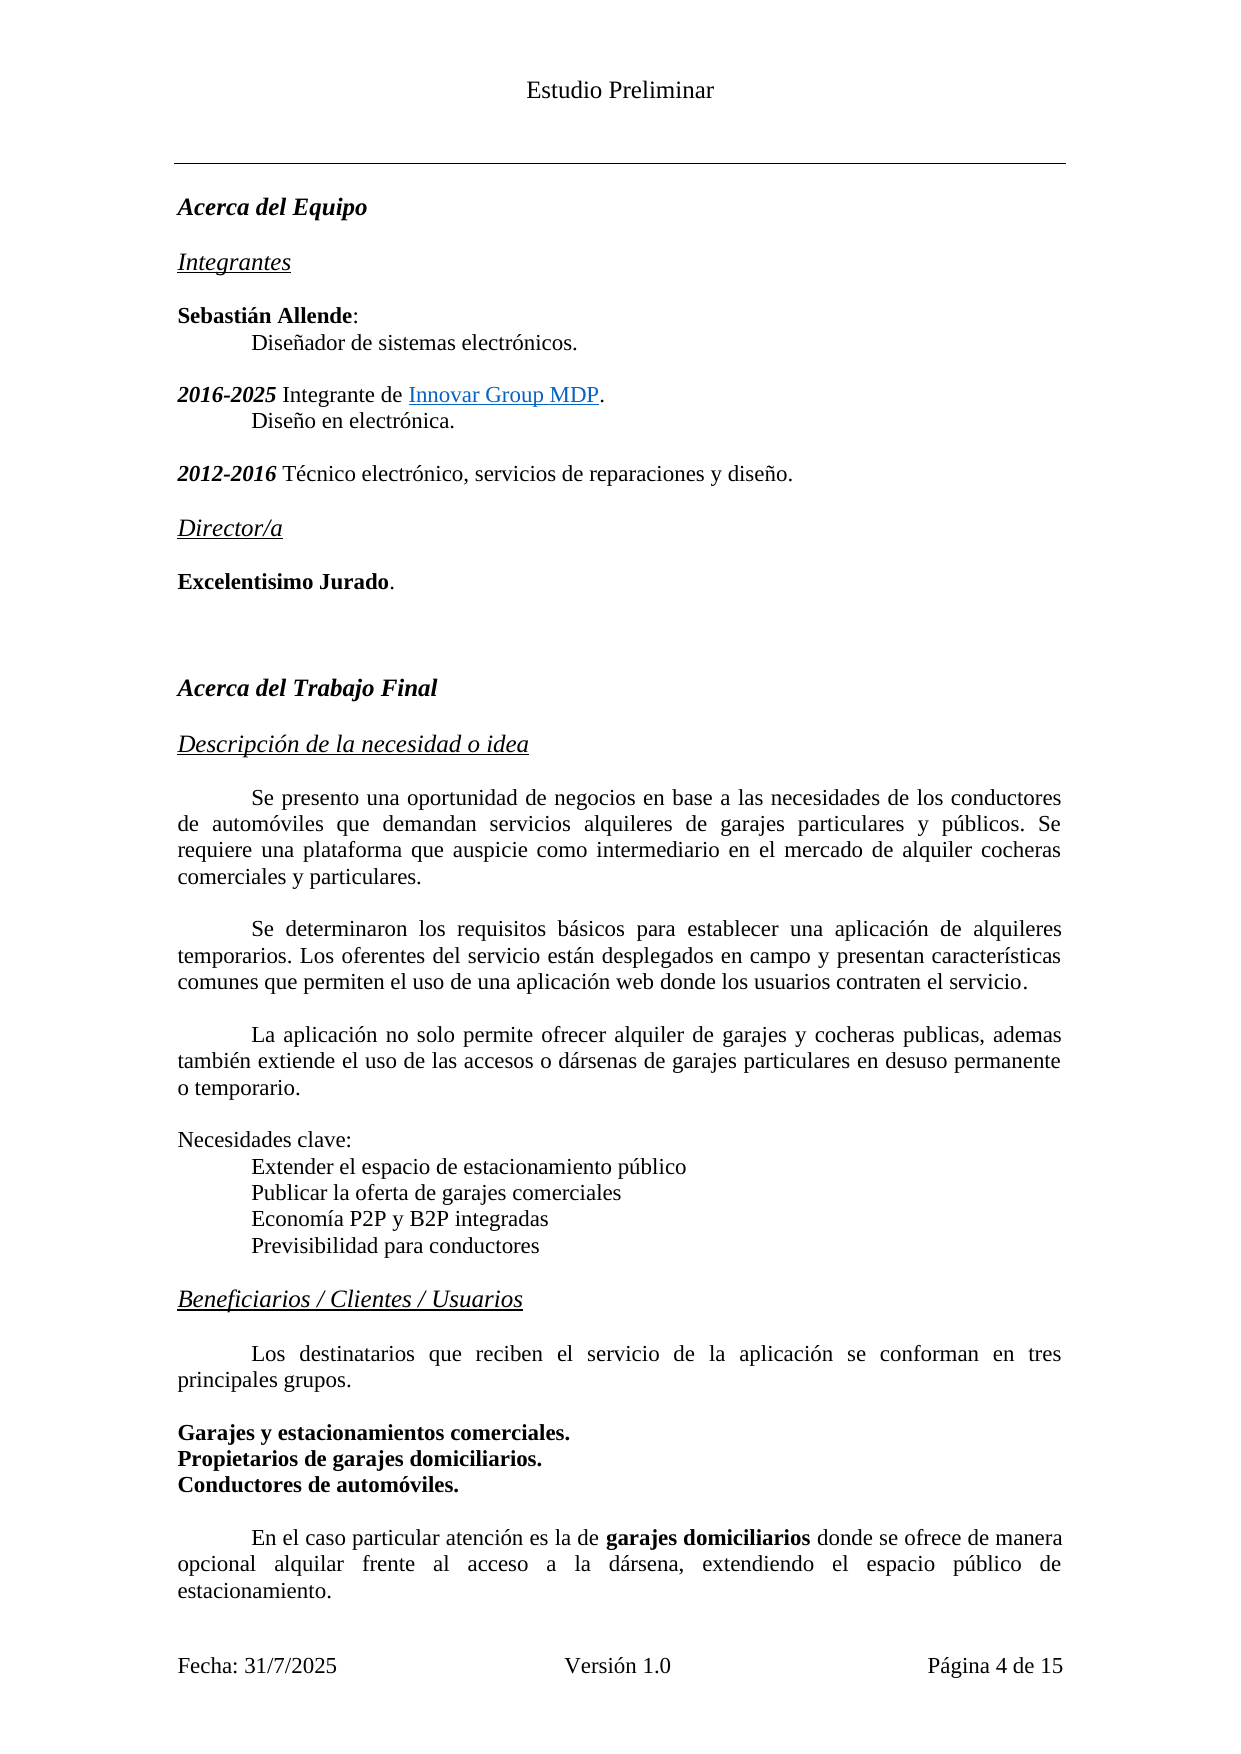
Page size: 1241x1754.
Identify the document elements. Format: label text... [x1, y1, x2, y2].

text Diseño en electrónica. [177, 408, 1063, 434]
text Previsibilidad para conductores [177, 1232, 1063, 1258]
text Excelentisimo Jurado. [177, 568, 1063, 594]
subtitle Acerca del Trabajo Final [177, 673, 1063, 702]
text En el caso particular atención es la de garajes domiciliarios donde se ofrece de manera opcional alquilar frente al acceso a la dársena, extendiendo el espacio público de estacionamiento. [177, 1524, 1063, 1603]
text Garajes y estacionamientos comerciales. [177, 1419, 1063, 1445]
text Necesidades clave: [177, 1126, 1063, 1153]
text Los destinatarios que reciben el servicio de la aplicación se conforman en tres principales grupos. [177, 1340, 1063, 1392]
text Economía P2P y B2P integradas [177, 1205, 1063, 1232]
text Se presento una oportunidad de negocios en base a las necesidades de los conductores de automóviles que demandan servicios alquileres de garajes particulares y públicos. Se requiere una plataforma que auspicie como intermediario en el mercado de alquiler cocheras comerciales y particulares. [177, 784, 1063, 889]
subtitle Director/a [177, 513, 1063, 542]
text Sebastián Allende: [177, 302, 1063, 328]
subtitle Acerca del Equipo [177, 192, 1063, 221]
text 2016-2025 Integrante de Innovar Group MDP. [177, 381, 1063, 408]
text Conductores de automóviles. [177, 1471, 1063, 1498]
subtitle Beneficiarios / Clientes / Usuarios [177, 1284, 1063, 1313]
text Propietarios de garajes domiciliarios. [177, 1445, 1063, 1471]
text La aplicación no solo permite ofrecer alquiler de garajes y cocheras publicas, ademas también extiende el uso de las accesos o dársenas de garajes particulares en desuso permanente o temporario. [177, 1021, 1063, 1100]
text Extender el espacio de estacionamiento público [177, 1153, 1063, 1179]
subtitle Descripción de la necesidad o idea [177, 729, 1063, 757]
text Diseñador de sistemas electrónicos. [177, 328, 1063, 355]
subtitle Integrantes [177, 247, 1063, 276]
text Se determinaron los requisitos básicos para establecer una aplicación de alquileres temporarios. Los oferentes del servicio están desplegados en campo y presentan características comunes que permiten el uso de una aplicación web donde los usuarios contraten el servicio. [177, 916, 1063, 994]
text 2012-2016 Técnico electrónico, servicios de reparaciones y diseño. [177, 460, 1063, 487]
text Publicar la oferta de garajes comerciales [177, 1179, 1063, 1205]
